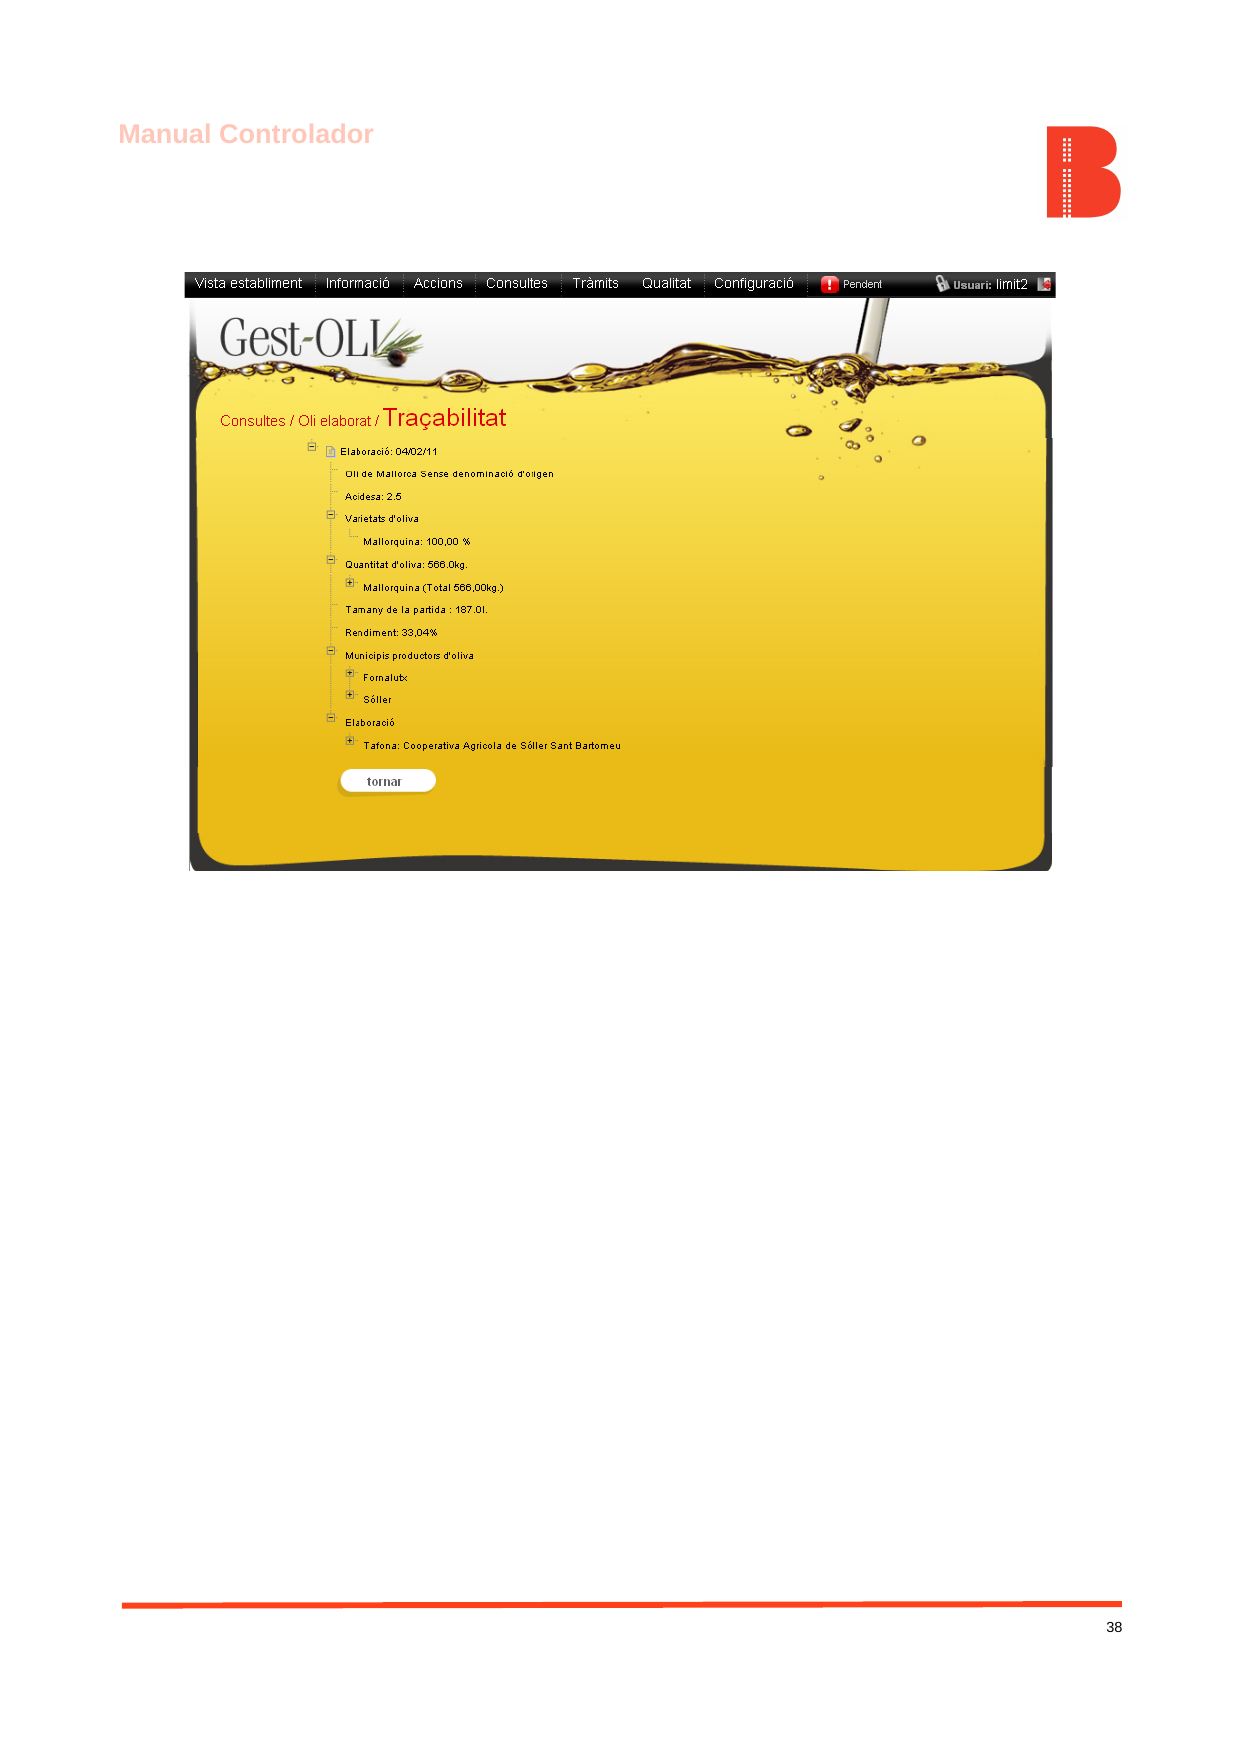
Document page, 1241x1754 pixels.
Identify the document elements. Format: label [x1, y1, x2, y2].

picture [1036, 124, 1130, 221]
picture [184, 272, 1056, 871]
